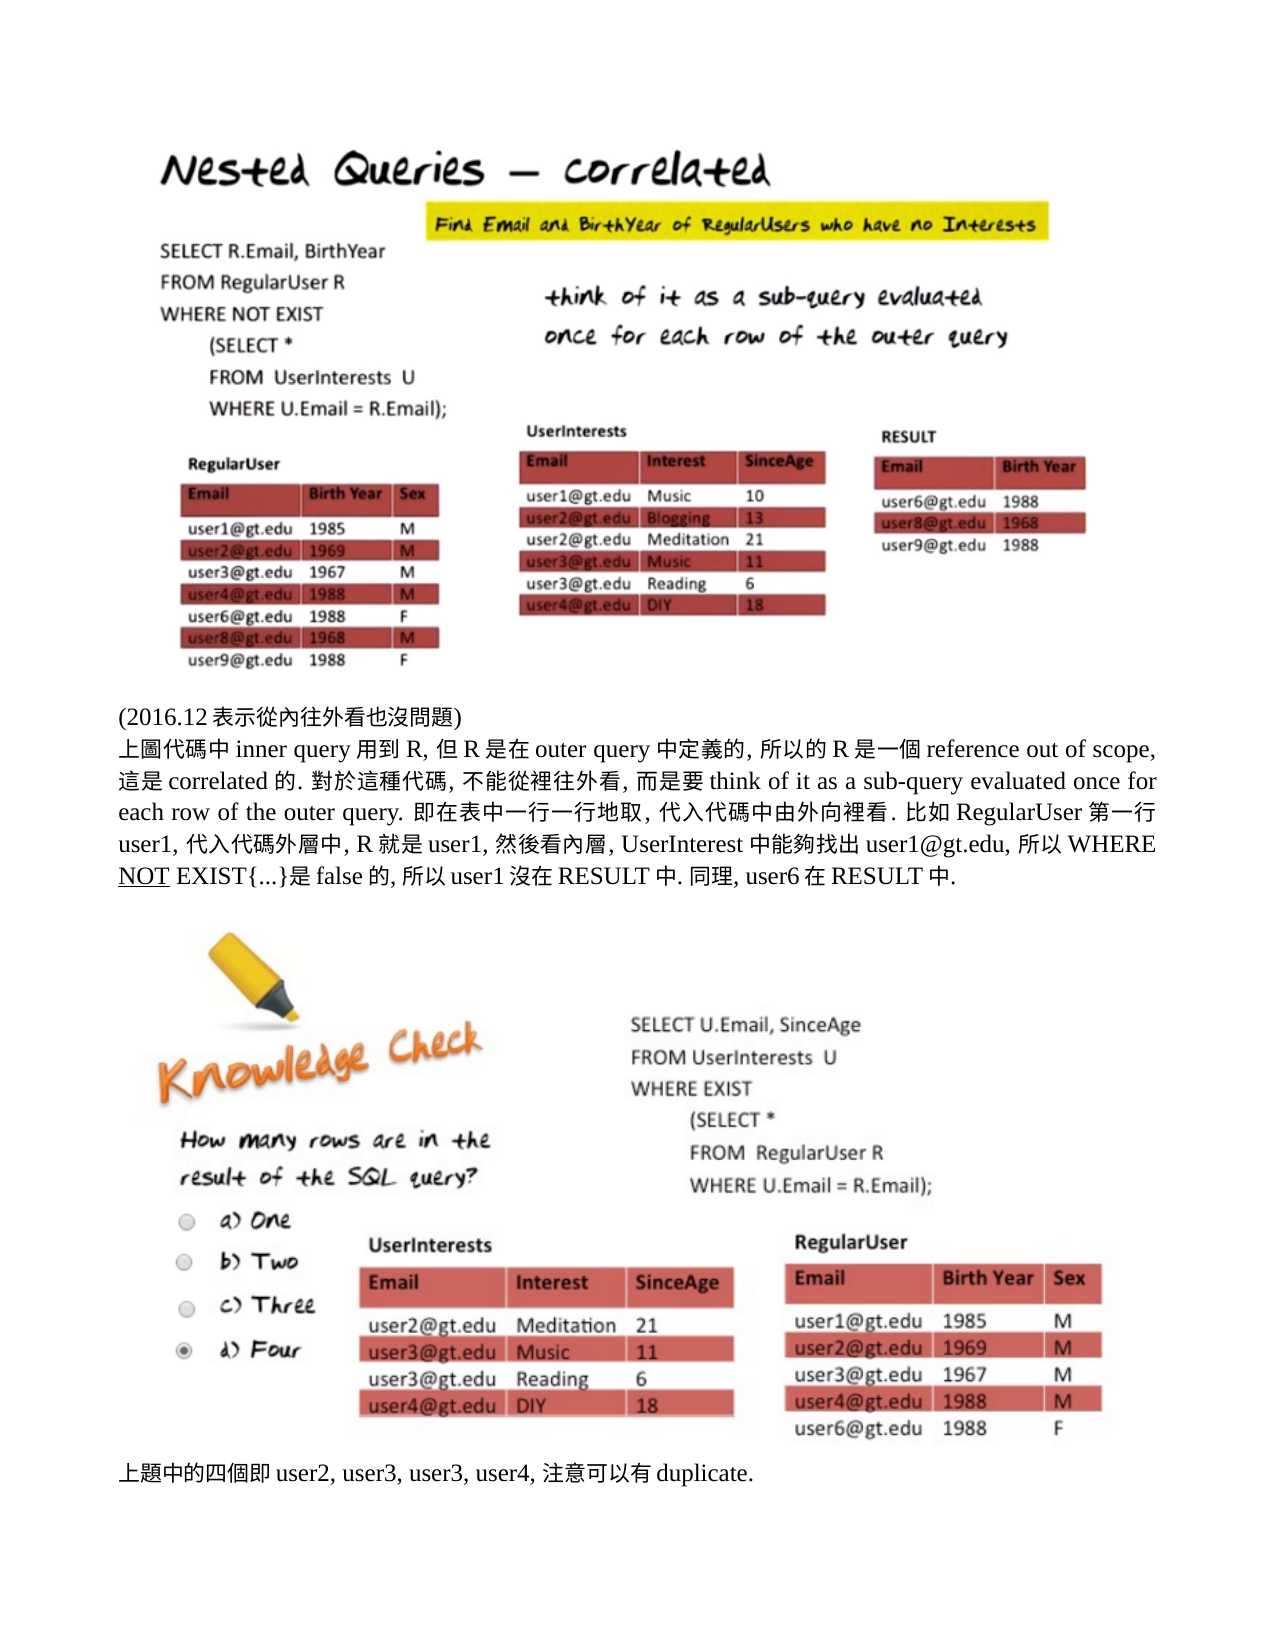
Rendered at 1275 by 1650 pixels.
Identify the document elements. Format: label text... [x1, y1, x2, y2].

text 上圖代碼中inner query用到R, 但R是在outer query中定義的, 所以的R是一個reference out of scope, 這是correlated的. 對於這種代碼, 不能從裡往外看, 而是要think of it as a sub-query evaluated once for each row of the outer query. 即在表中一行一行地取, 代入代碼中由外向裡看. 比如RegularUser第一行user1, 代入代碼外層中, R就是user1, 然後看內層, UserInterest中能夠找出user1@gt.edu, 所以WHERE NOT EXIST{...}是false的, 所以user1沒在RESULT中. 同理, user6在RESULT中. [118, 732, 1157, 890]
text (2016.12表示從內往外看也沒問題) [118, 700, 1157, 732]
text 上題中的四個即user2, user3, user3, user4, 注意可以有duplicate. [118, 1456, 1157, 1487]
picture [118, 146, 1157, 672]
picture [118, 919, 1157, 1456]
